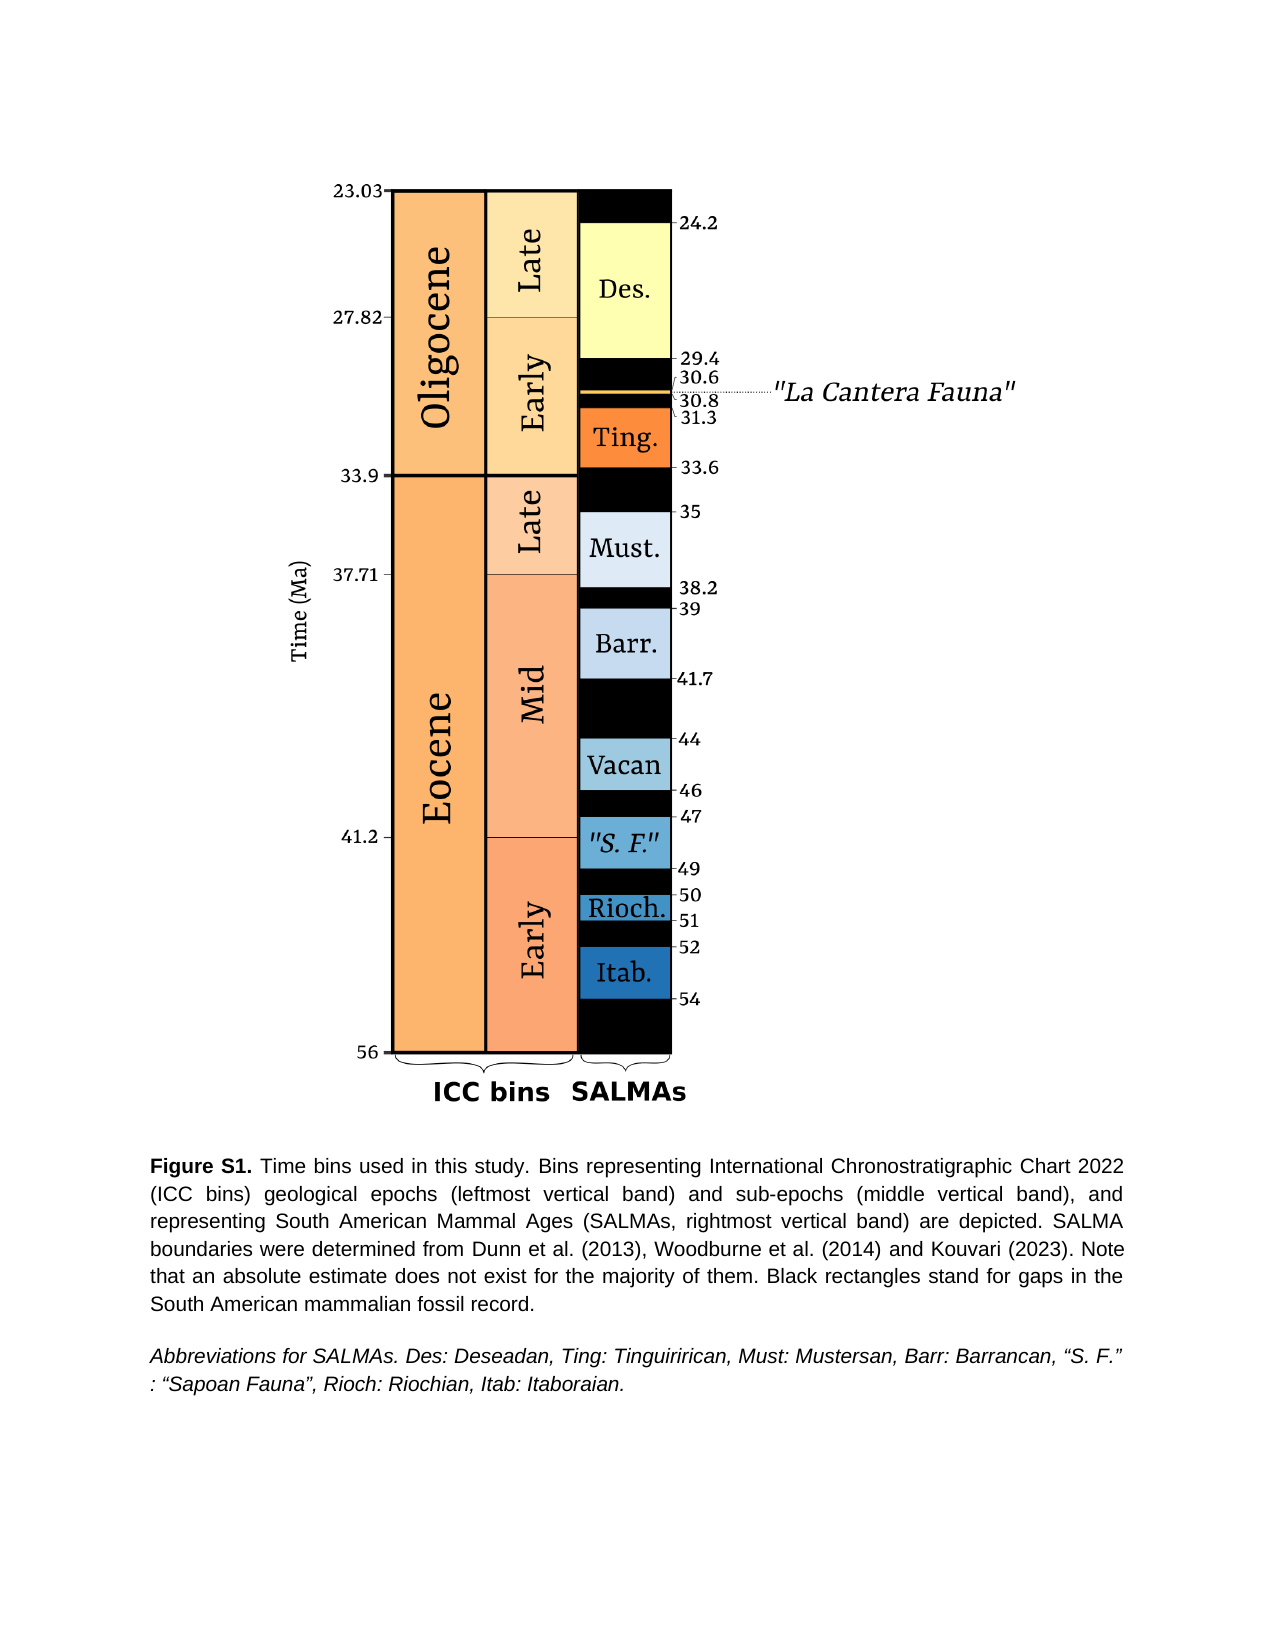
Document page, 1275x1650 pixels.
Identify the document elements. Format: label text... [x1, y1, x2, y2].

picture [248, 175, 1027, 1126]
text Abbreviations for SALMAs. Des: Deseadan, Ting: Tinguirirican, Must: Mustersan, Barr: Barrancan, “S. F.” : “Sapoan Fauna”, Rioch: Riochian, Itab: Itaboraian. [150, 1344, 1125, 1396]
text Figure S1. Time bins used in this study. Bins representing International Chronostratigraphic Chart 2022 (ICC bins) geological epochs (leftmost vertical band) and sub-epochs (middle vertical band), and representing South American Mammal Ages (SALMAs, rightmost vertical band) are depicted. SALMA boundaries were determined from Dunn et al. (2013), Woodburne et al. (2014) and Kouvari (2023). Note that an absolute estimate does not exist for the majority of them. Black rectangles stand for gaps in the South American mammalian fossil record. [150, 1154, 1125, 1316]
